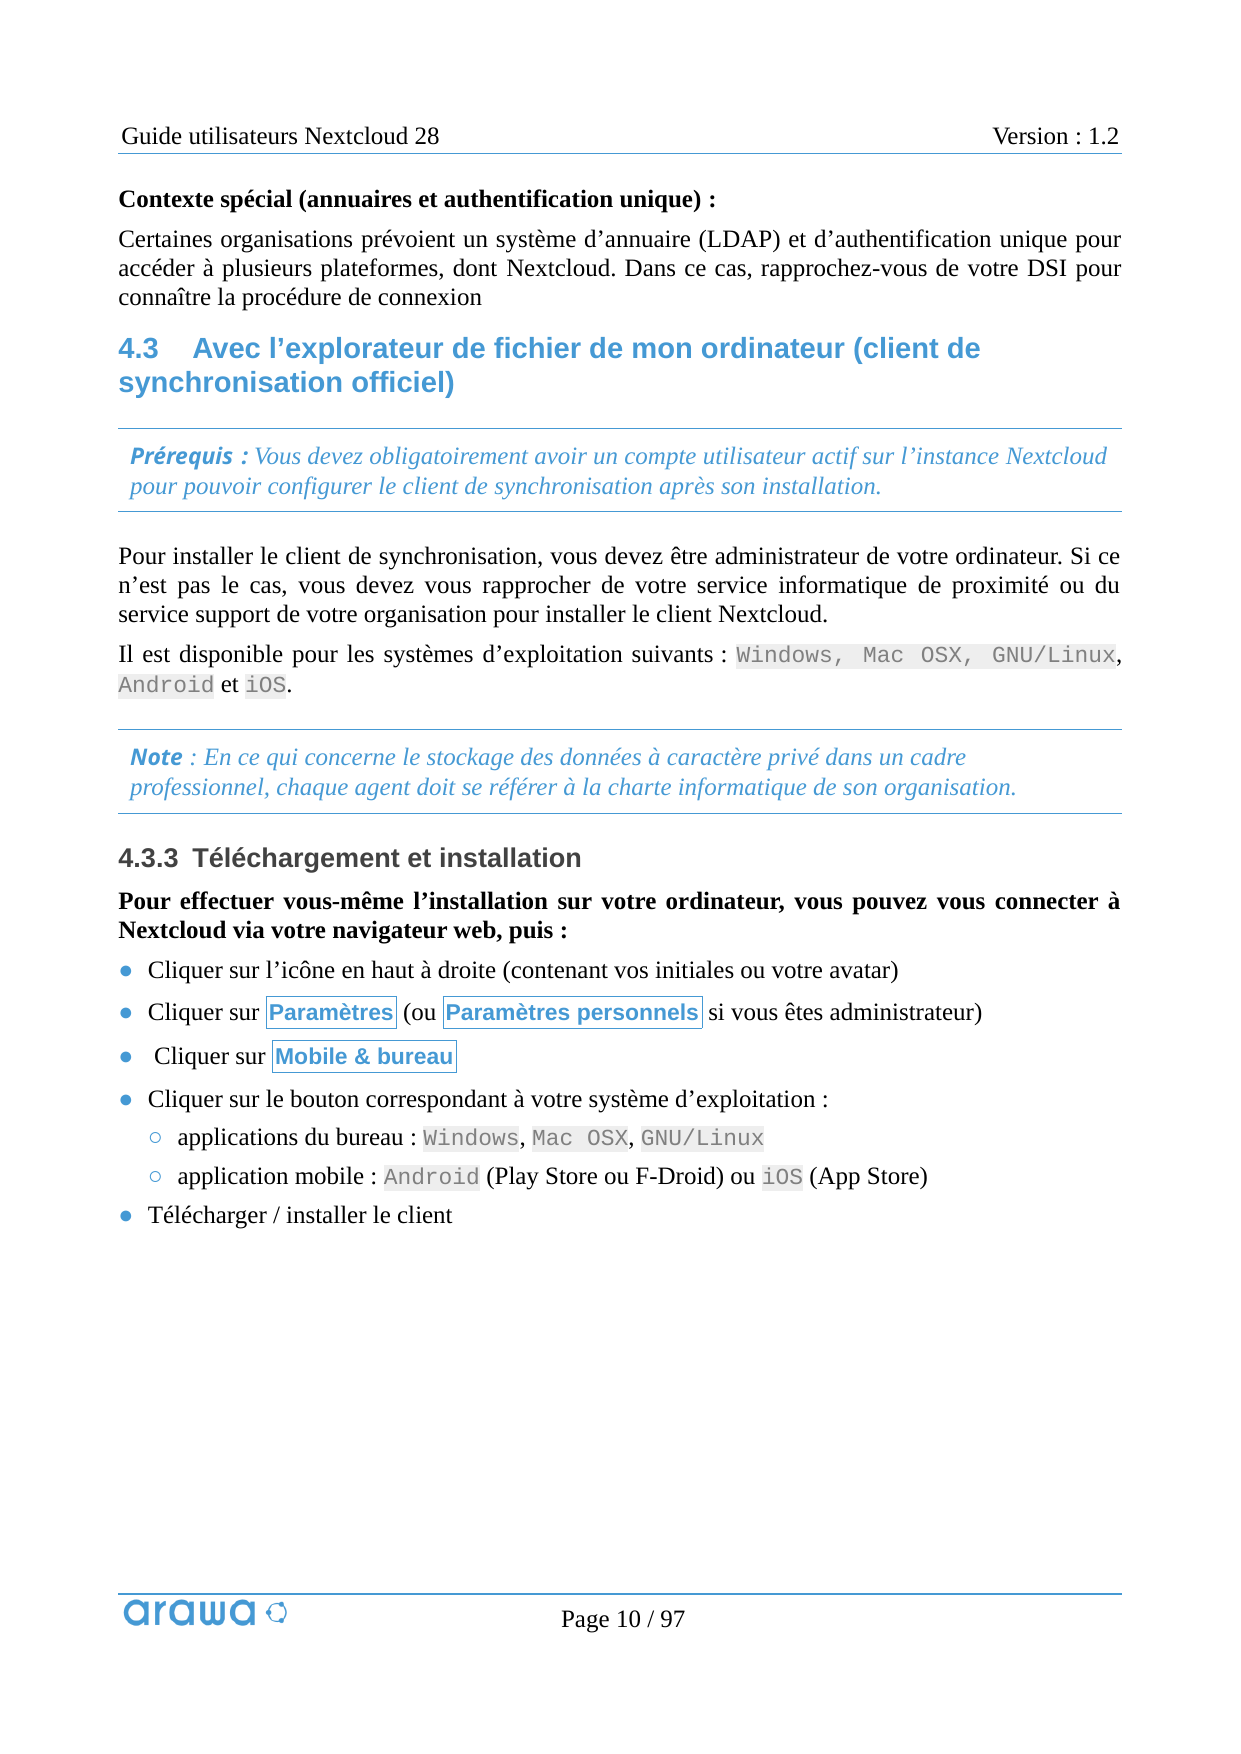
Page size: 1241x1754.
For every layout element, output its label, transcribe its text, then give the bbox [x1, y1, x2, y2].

list Cliquer sur le bouton correspondant à votre système d’exploitation : [118, 1084, 1122, 1113]
text Note : En ce qui concerne le stockage des données à caractère privé dans un cadre professionnel, chaque agent doit se référer à la charte informatique de son organisation. [118, 730, 1122, 813]
subtitle Téléchargement et installation [118, 842, 1122, 873]
list Cliquer sur Paramètres (ou Paramètres personnels si vous êtes administrateur) [444, 997, 702, 1028]
text Pour effectuer vous-même l’installation sur votre ordinateur, vous pouvez vous connecter à Nextcloud via votre navigateur web, puis : [118, 886, 1122, 943]
list Cliquer sur Mobile & bureau [118, 1040, 272, 1072]
list Cliquer sur Paramètres (ou Paramètres personnels si vous êtes administrateur) [118, 996, 266, 1028]
text Prérequis : Vous devez obligatoirement avoir un compte utilisateur actif sur l’instance Nextcloud pour pouvoir configurer le client de synchronisation après son installation. [118, 429, 1122, 511]
list Cliquer sur Paramètres (ou Paramètres personnels si vous êtes administrateur) [703, 996, 1122, 1028]
text Il est disponible pour les systèmes d’exploitation suivants : Windows, Mac OSX, GNU/Linux, Android et iOS. [118, 639, 1122, 699]
list Cliquer sur Mobile & bureau [457, 1040, 1122, 1072]
subtitle Avec l’explorateur de fichier de mon ordinateur (client de synchronisation officiel) [118, 331, 1122, 398]
list application mobile : Android (Play Store ou F-Droid) ou iOS (App Store) [148, 1161, 1122, 1191]
list applications du bureau : Windows, Mac OSX, GNU/Linux [148, 1122, 1122, 1152]
picture [121, 1597, 290, 1628]
text Certaines organisations prévoient un système d’annuaire (LDAP) et d’authentification unique pour accéder à plusieurs plateformes, dont Nextcloud. Dans ce cas, rapprochez-vous de votre DSI pour connaître la procédure de connexion [118, 224, 1122, 311]
list Cliquer sur Paramètres (ou Paramètres personnels si vous êtes administrateur) [267, 997, 396, 1028]
text Pour installer le client de synchronisation, vous devez être administrateur de votre ordinateur. Si ce n’est pas le cas, vous devez vous rapprocher de votre service informatique de proximité ou du service support de votre organisation pour installer le client Nextcloud. [118, 541, 1122, 627]
list Cliquer sur l’icône en haut à droite (contenant vos initiales ou votre avatar) [118, 955, 1122, 984]
list Télécharger / installer le client [118, 1200, 1122, 1257]
text Contexte spécial (annuaires et authentification unique) : [118, 184, 1122, 212]
list Cliquer sur Mobile & bureau [273, 1041, 456, 1072]
